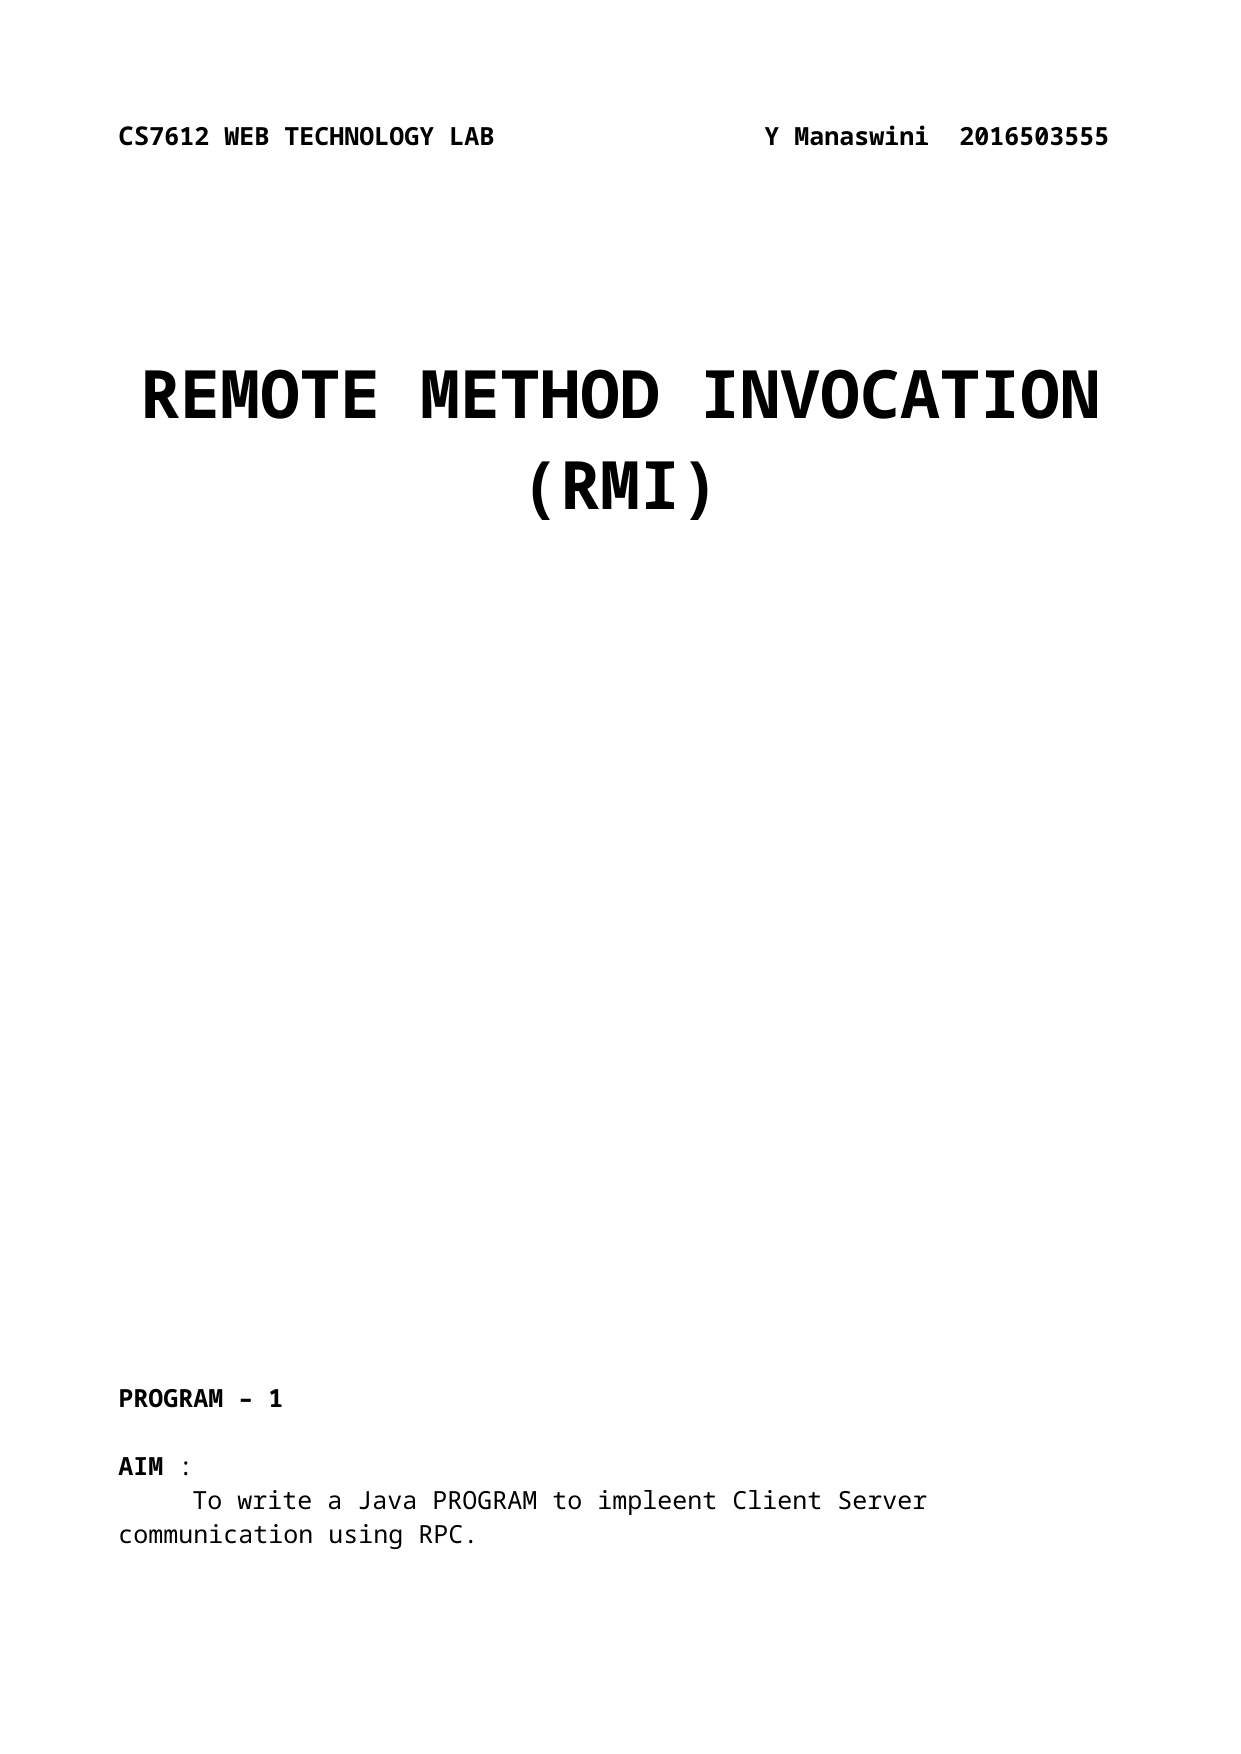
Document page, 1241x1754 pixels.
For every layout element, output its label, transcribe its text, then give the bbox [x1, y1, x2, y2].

text To write a Java PROGRAM to impleent Client Server communication using RPC. [118, 1482, 1122, 1551]
text AIM : [118, 1448, 1122, 1482]
text PROGRAM – 1 [118, 1380, 1122, 1414]
text REMOTE METHOD INVOCATION [118, 347, 1122, 438]
text (RMI) [118, 438, 1122, 529]
